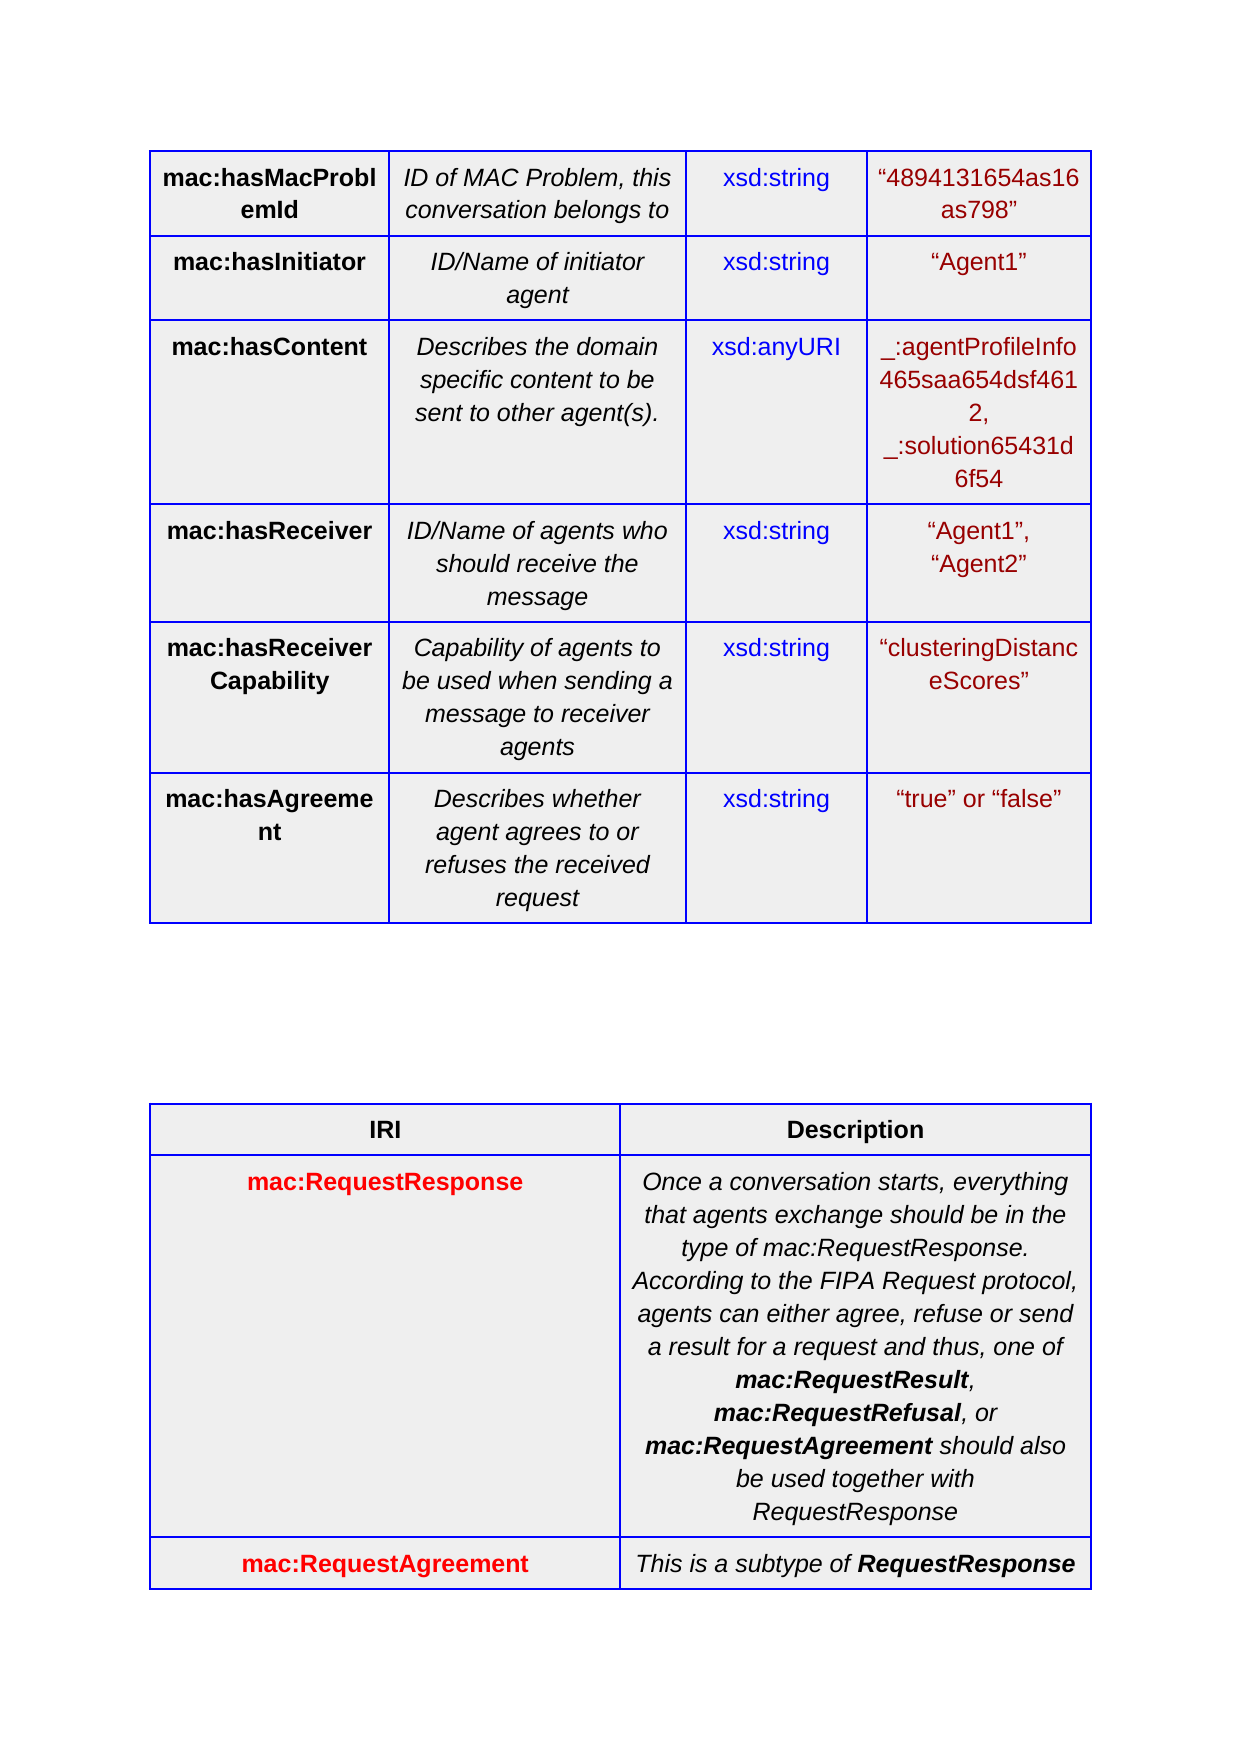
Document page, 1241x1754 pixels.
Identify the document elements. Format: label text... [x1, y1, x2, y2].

table_cell mac:hasReceiverCapability [151, 623, 388, 772]
table_cell xsd:anyURI [687, 321, 866, 503]
table_cell mac:hasAgreement [151, 774, 388, 922]
table_cell xsd:string [687, 152, 866, 235]
table_cell Once a conversation starts, everything that agents exchange should be in the type of mac:RequestResponse. According to the FIPA Request protocol, agents can either agree, refuse or send a result for a request and thus, one of mac:RequestResult, mac:RequestRefusal, or mac:RequestAgreement should also be used together with RequestResponse [621, 1156, 1090, 1536]
table_cell ID of MAC Problem, this conversation belongs to [390, 152, 685, 235]
table_cell _:agentProfileInfo465saa654dsf4612, _:solution65431d6f54 [868, 321, 1090, 503]
table_header Description [621, 1105, 1090, 1154]
table_cell ID/Name of agents who should receive the message [390, 505, 685, 621]
table_cell “clusteringDistanceScores” [868, 623, 1090, 772]
table_cell This is a subtype of RequestResponse [621, 1538, 1090, 1588]
table_cell “Agent1” [868, 237, 1090, 319]
table_cell Describes the domain specific content to be sent to other agent(s). [390, 321, 685, 503]
table_cell mac:hasMacProblemId [151, 152, 388, 235]
table_cell xsd:string [687, 505, 866, 621]
table_cell ID/Name of initiator agent [390, 237, 685, 319]
table_cell mac:RequestResponse [151, 1156, 619, 1536]
table_cell mac:RequestAgreement [151, 1538, 619, 1588]
table_cell xsd:string [687, 623, 866, 772]
table_cell mac:hasInitiator [151, 237, 388, 319]
table_cell mac:hasContent [151, 321, 388, 503]
table_cell xsd:string [687, 774, 866, 922]
table_cell xsd:string [687, 237, 866, 319]
table_cell “Agent1”, “Agent2” [868, 505, 1090, 621]
table_header IRI [151, 1105, 619, 1154]
table_cell mac:hasReceiver [151, 505, 388, 621]
table_cell Capability of agents to be used when sending a message to receiver agents [390, 623, 685, 772]
table_cell Describes whether agent agrees to or refuses the received request [390, 774, 685, 922]
table_cell “4894131654as16as798” [868, 152, 1090, 235]
table_cell “true” or “false” [868, 774, 1090, 922]
